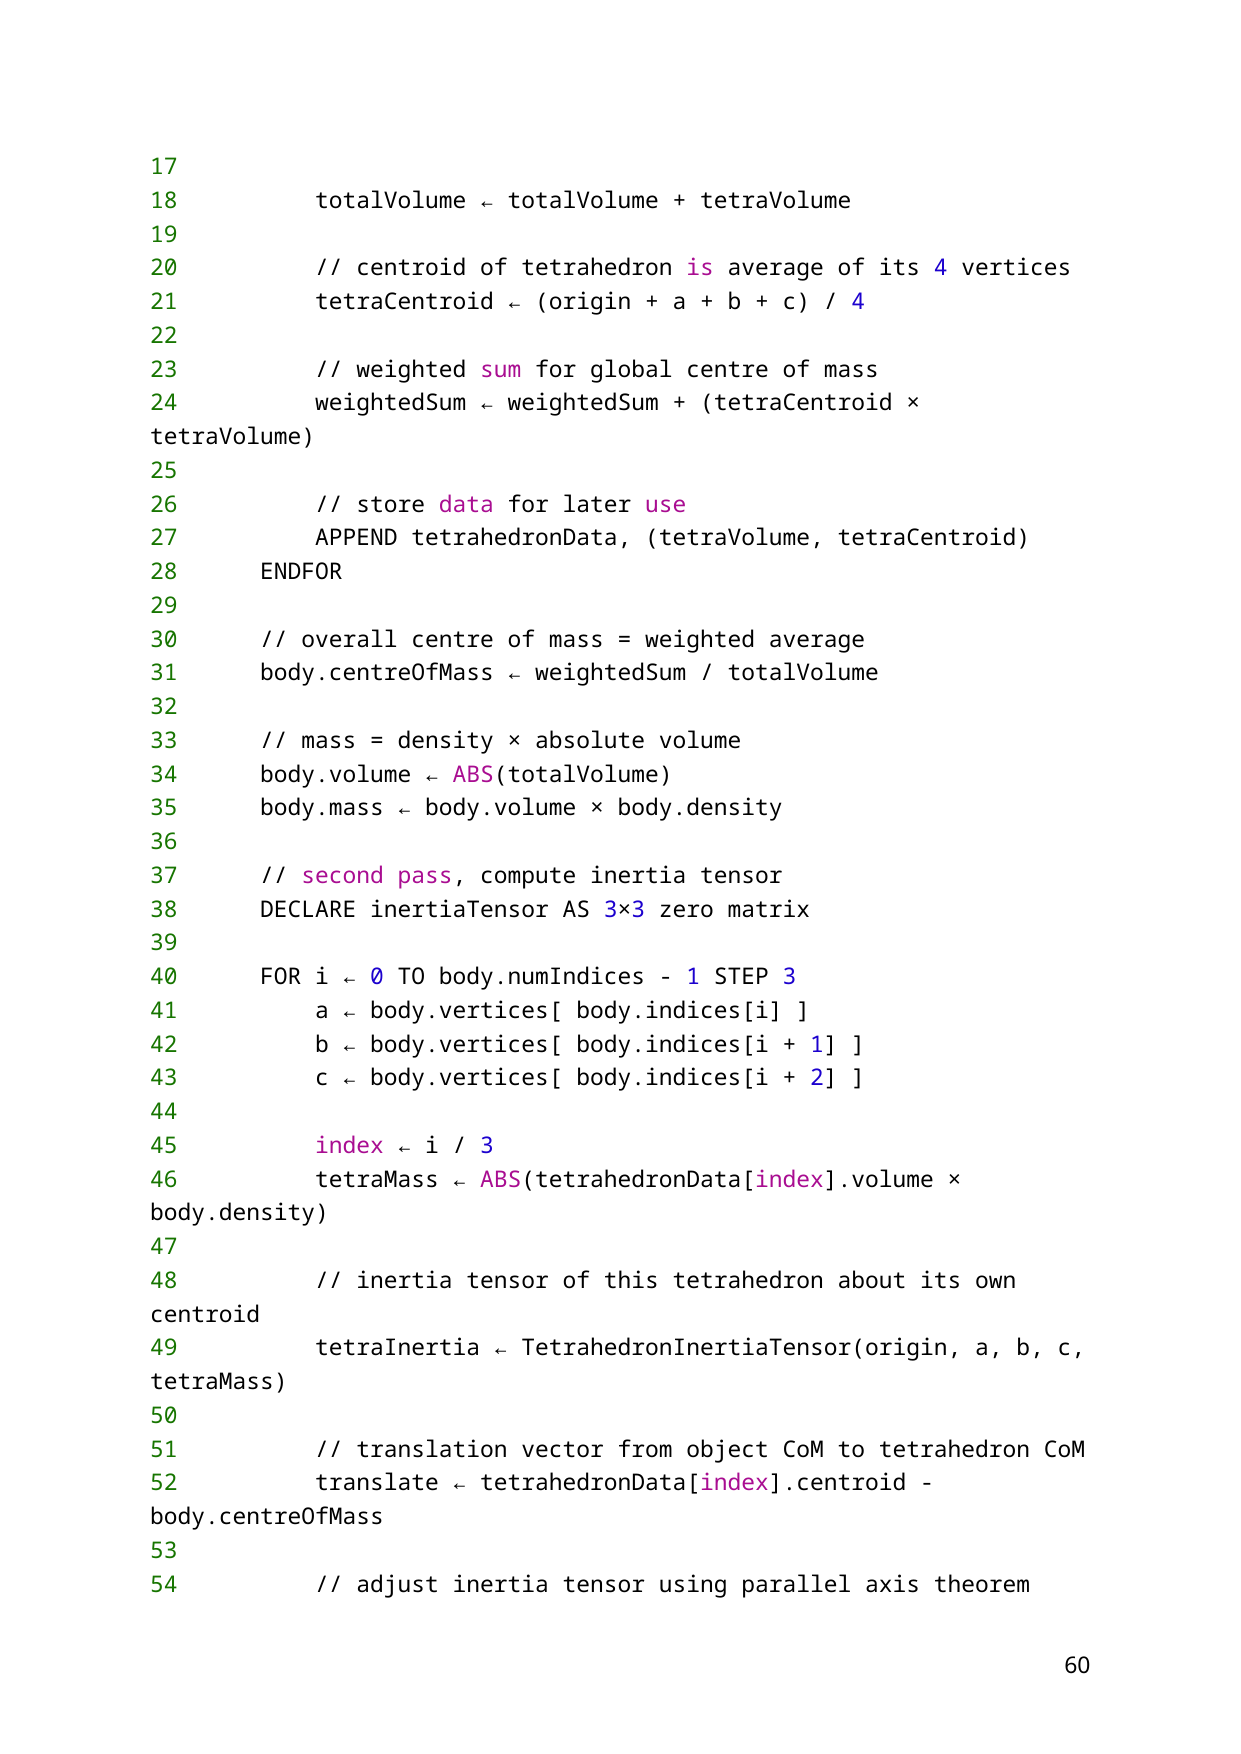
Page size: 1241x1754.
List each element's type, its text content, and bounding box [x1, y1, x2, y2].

text 22 [150, 319, 1090, 350]
text 34 body.volume ← ABS(totalVolume) [150, 757, 1090, 789]
text 54 // adjust inertia tensor using parallel axis theorem [150, 1567, 1090, 1599]
text 51 // translation vector from object CoM to tetrahedron CoM [150, 1432, 1090, 1464]
text 48 // inertia tensor of this tetrahedron about its own centroid [150, 1264, 1090, 1329]
text 17 [150, 150, 1090, 181]
text 32 [150, 690, 1090, 721]
text 47 [150, 1230, 1090, 1261]
text 41 a ← body.vertices[ body.indices[i] ] [150, 994, 1090, 1025]
text 46 tetraMass ← ABS(tetrahedronData[index].volume × body.density) [150, 1162, 1090, 1227]
text 39 [150, 926, 1090, 957]
text 23 // weighted sum for global centre of mass [150, 352, 1090, 384]
text 35 body.mass ← body.volume × body.density [150, 791, 1090, 822]
text 28 ENDFOR [150, 555, 1090, 586]
text 43 c ← body.vertices[ body.indices[i + 2] ] [150, 1061, 1090, 1092]
text 24 weightedSum ← weightedSum + (tetraCentroid × tetraVolume) [150, 386, 1090, 451]
text 33 // mass = density × absolute volume [150, 724, 1090, 755]
text 44 [150, 1095, 1090, 1126]
text 26 // store data for later use [150, 487, 1090, 519]
text 31 body.centreOfMass ← weightedSum / totalVolume [150, 656, 1090, 687]
text 37 // second pass, compute inertia tensor [150, 859, 1090, 890]
text 45 index ← i / 3 [150, 1129, 1090, 1160]
text 20 // centroid of tetrahedron is average of its 4 vertices [150, 251, 1090, 282]
text 52 translate ← tetrahedronData[index].centroid - body.centreOfMass [150, 1466, 1090, 1531]
text 36 [150, 825, 1090, 856]
text 53 [150, 1534, 1090, 1565]
text 40 FOR i ← 0 TO body.numIndices - 1 STEP 3 [150, 960, 1090, 991]
text 38 DECLARE inertiaTensor AS 3×3 zero matrix [150, 892, 1090, 924]
text 27 APPEND tetrahedronData, (tetraVolume, tetraCentroid) [150, 521, 1090, 552]
text 50 [150, 1399, 1090, 1430]
text 25 [150, 454, 1090, 485]
text 18 totalVolume ← totalVolume + tetraVolume [150, 184, 1090, 215]
text 29 [150, 589, 1090, 620]
text 21 tetraCentroid ← (origin + a + b + c) / 4 [150, 285, 1090, 316]
text 42 b ← body.vertices[ body.indices[i + 1] ] [150, 1027, 1090, 1059]
text 49 tetraInertia ← TetrahedronInertiaTensor(origin, a, b, c, tetraMass) [150, 1331, 1090, 1396]
text 30 // overall centre of mass = weighted average [150, 622, 1090, 654]
text 19 [150, 217, 1090, 249]
